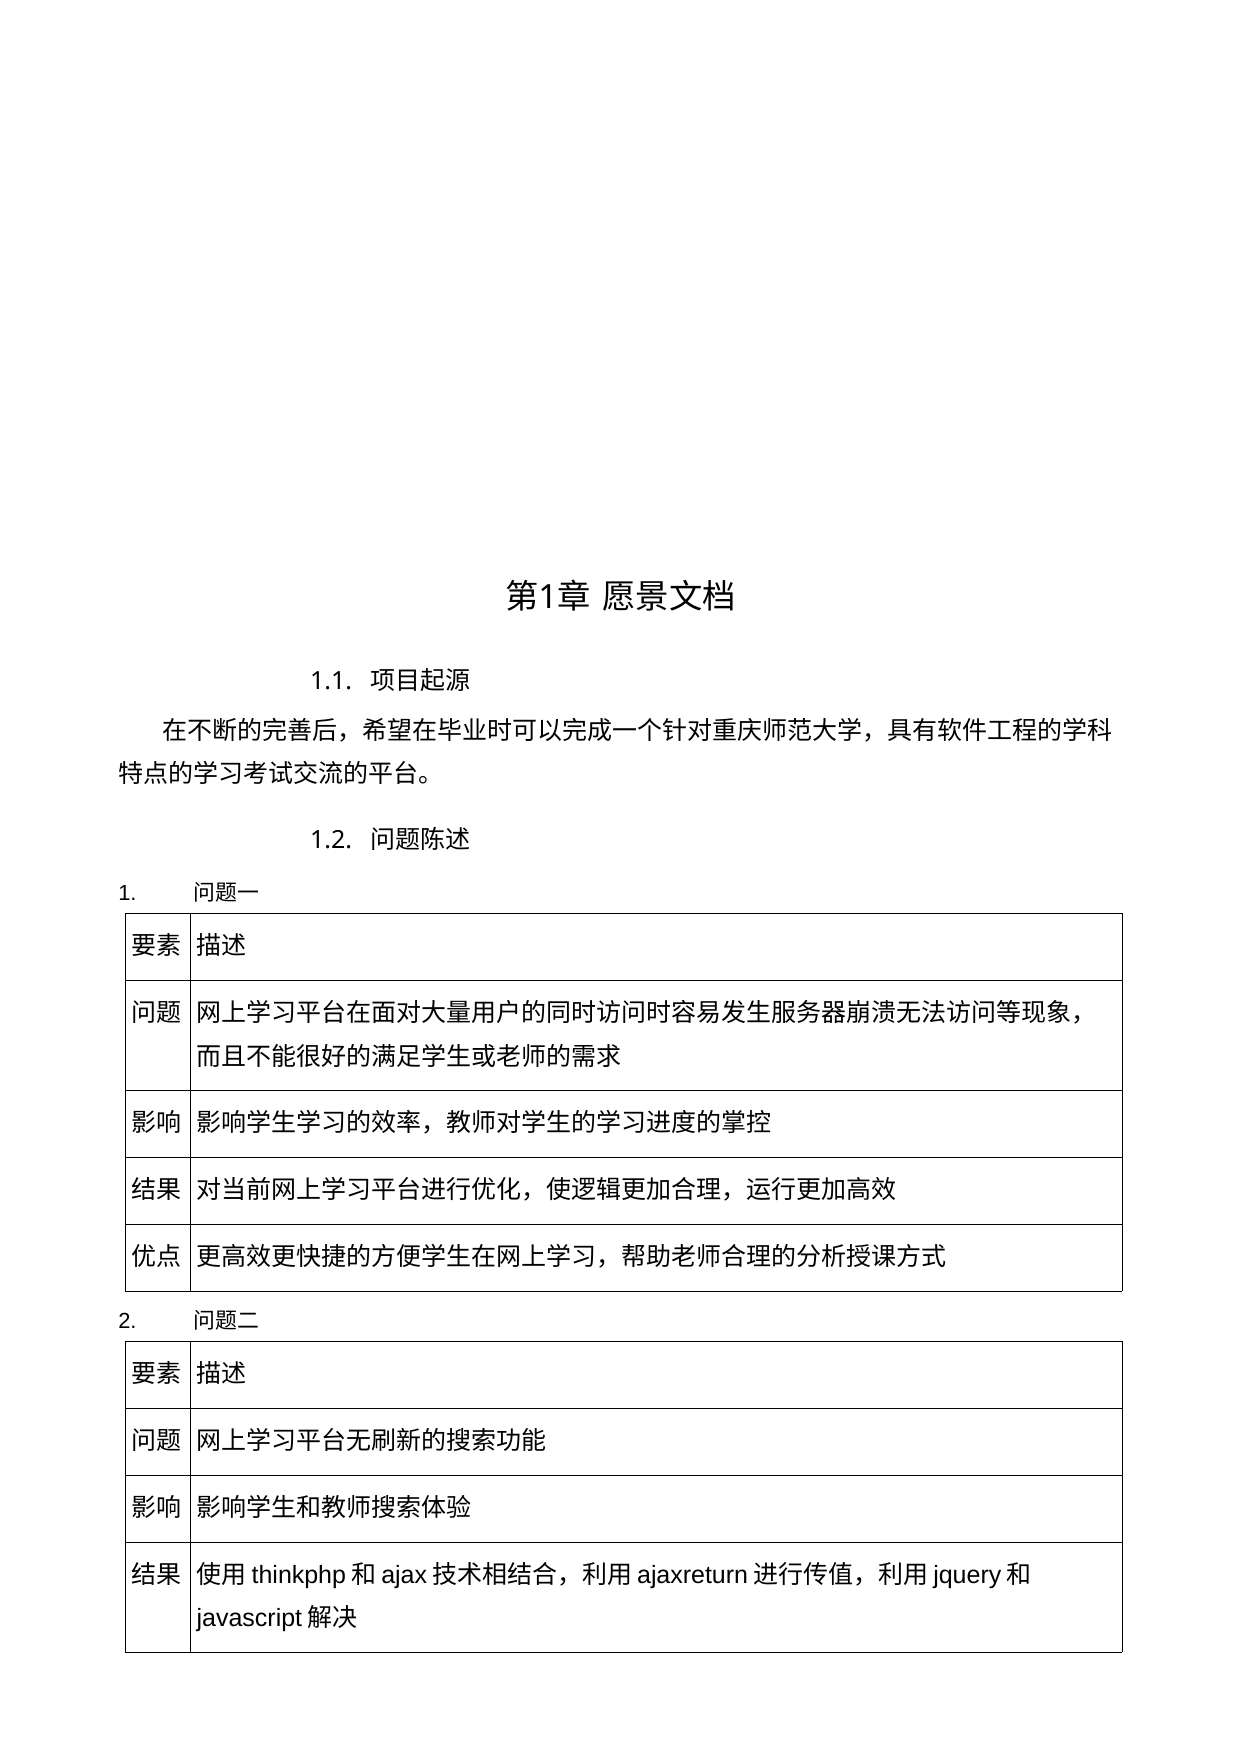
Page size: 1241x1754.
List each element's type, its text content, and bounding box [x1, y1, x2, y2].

table_cell 结果 [126, 1158, 190, 1224]
table_cell 网上学习平台无刷新的搜索功能 [191, 1409, 1122, 1475]
table_cell 网上学习平台在面对大量用户的同时访问时容易发生服务器崩溃无法访问等现象，而且不能很好的满足学生或老师的需求 [191, 981, 1122, 1090]
table_cell 影响 [126, 1091, 190, 1157]
table_cell 对当前网上学习平台进行优化，使逻辑更加合理，运行更加高效 [191, 1158, 1122, 1224]
subtitle 问题陈述 [310, 820, 1122, 856]
table_header 描述 [191, 1342, 1122, 1408]
text 在不断的完善后，希望在毕业时可以完成一个针对重庆师范大学，具有软件工程的学科特点的学习考试交流的平台。 [118, 710, 1122, 790]
table_header 描述 [191, 914, 1122, 980]
table_cell 优点 [126, 1225, 190, 1291]
subtitle 问题一 [118, 875, 1122, 907]
table_cell 影响 [126, 1476, 190, 1542]
subtitle 项目起源 [310, 660, 1122, 697]
table_cell 结果 [126, 1543, 190, 1652]
table_cell 更高效更快捷的方便学生在网上学习，帮助老师合理的分析授课方式 [191, 1225, 1122, 1291]
table_cell 使用thinkphp和ajax技术相结合，利用ajaxreturn进行传值，利用jquery和javascript解决 [191, 1543, 1122, 1652]
table_header 要素 [126, 1342, 190, 1408]
table_cell 问题 [126, 1409, 190, 1475]
subtitle 愿景文档 [118, 570, 1122, 618]
table_cell 影响学生学习的效率，教师对学生的学习进度的掌控 [191, 1091, 1122, 1157]
subtitle 问题二 [118, 1303, 1122, 1335]
table_cell 影响学生和教师搜索体验 [191, 1476, 1122, 1542]
table_cell 问题 [126, 981, 190, 1090]
table_header 要素 [126, 914, 190, 980]
